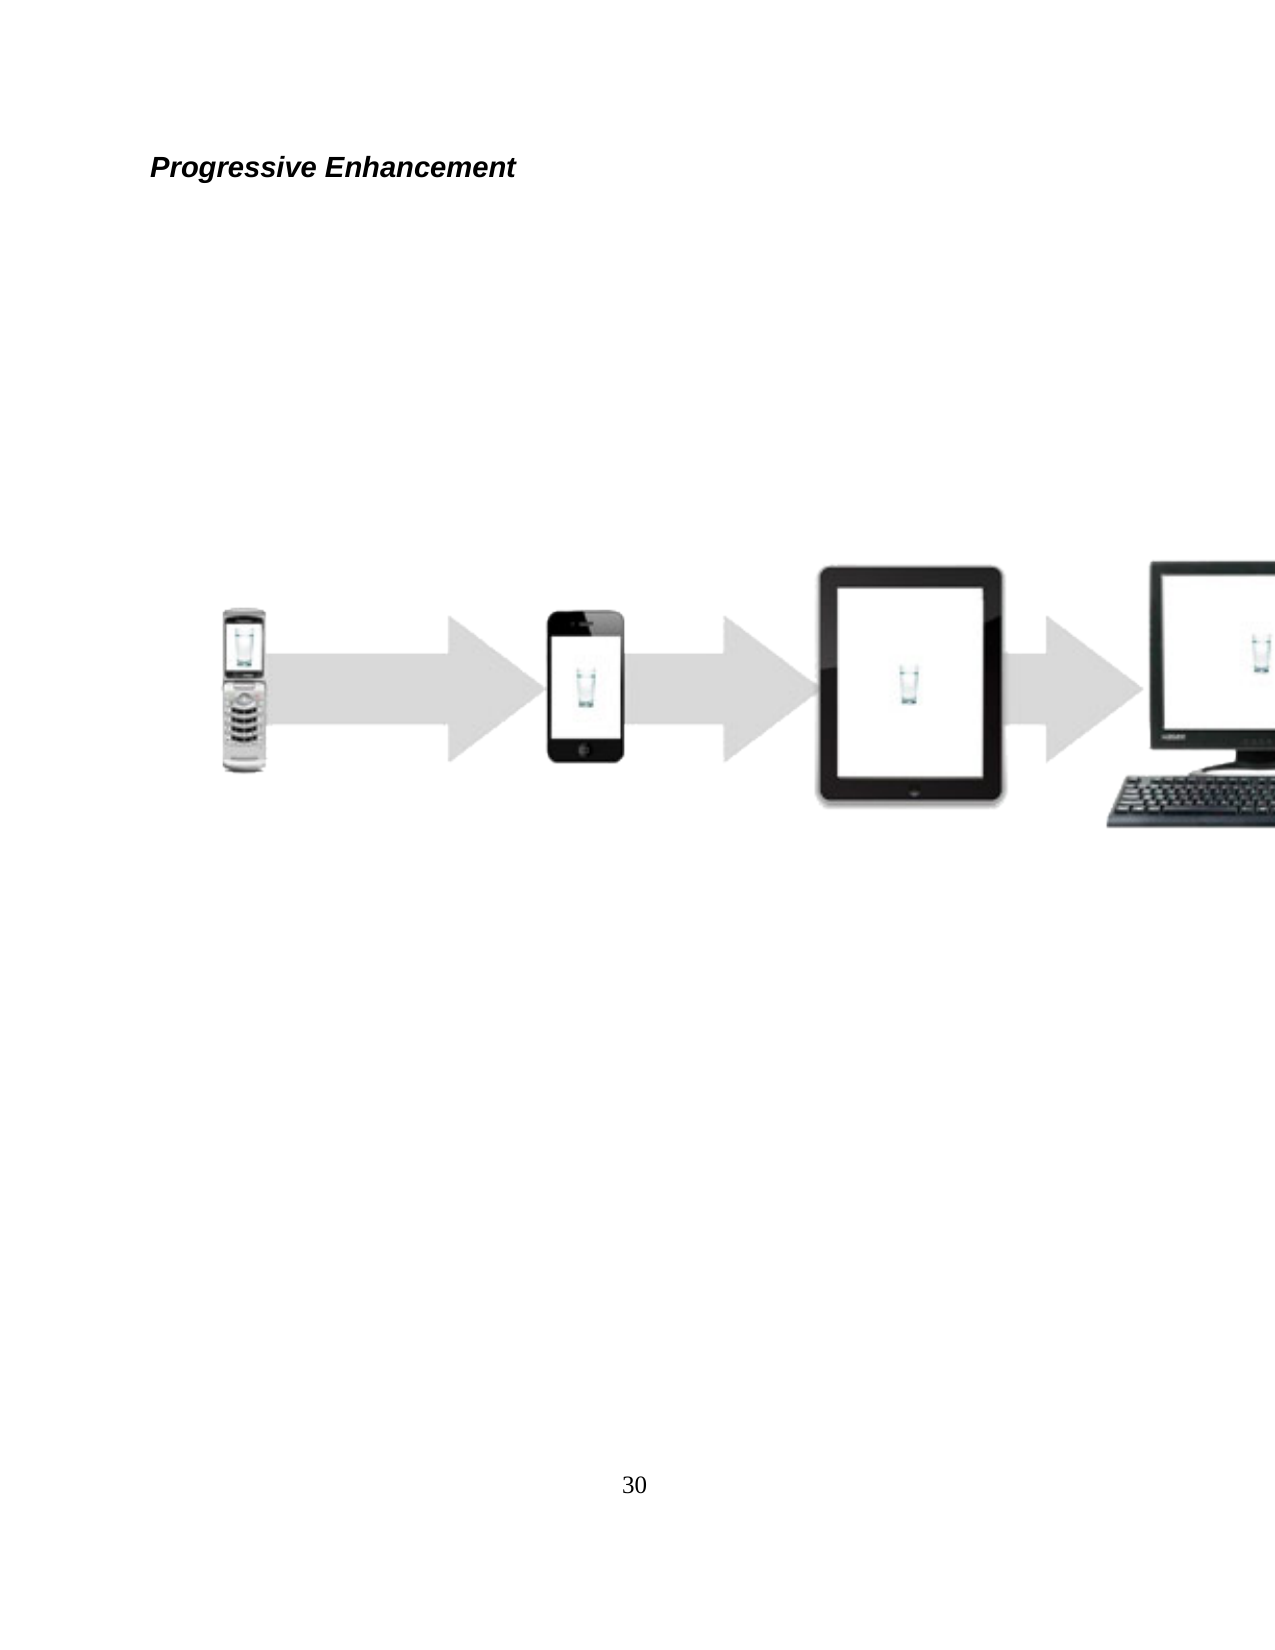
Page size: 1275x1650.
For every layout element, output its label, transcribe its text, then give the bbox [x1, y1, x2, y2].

subtitle Progressive Enhancement [150, 150, 1125, 183]
picture [150, 196, 1275, 1196]
